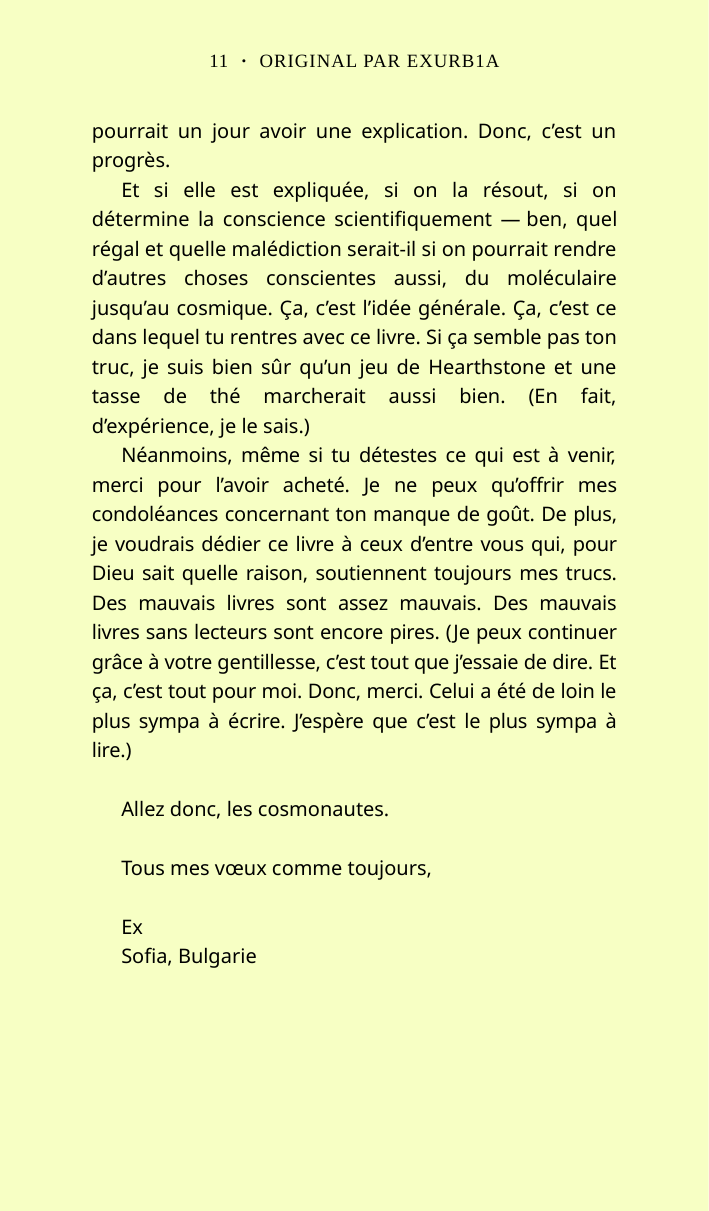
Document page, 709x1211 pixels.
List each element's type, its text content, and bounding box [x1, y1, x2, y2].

text pourrait un jour avoir une explication. Donc, c’est un progrès. [92, 115, 617, 174]
text Et si elle est expliquée, si on la résout, si on détermine la conscience scientifiquement — ben, quel régal et quelle malédiction serait-il si on pourrait rendre d’autres choses conscientes aussi, du moléculaire jusqu’au cosmique. Ça, c’est l’idée générale. Ça, c’est ce dans lequel tu rentres avec ce livre. Si ça semble pas ton truc, je suis bien sûr qu’un jeu de Hearthstone et une tasse de thé marcherait aussi bien. (En fait, d’expérience, je le sais.) [92, 174, 617, 439]
text Sofia, Bulgarie [92, 940, 617, 970]
text Allez donc, les cosmonautes. [92, 793, 617, 822]
text Tous mes vœux comme toujours, [92, 852, 617, 881]
text Néanmoins, même si tu détestes ce qui est à venir, merci pour l’avoir acheté. Je ne peux qu’offrir mes condoléances concernant ton manque de goût. De plus, je voudrais dédier ce livre à ceux d’entre vous qui, pour Dieu sait quelle raison, soutiennent toujours mes trucs. Des mauvais livres sont assez mauvais. Des mauvais livres sans lecteurs sont encore pires. (Je peux continuer grâce à votre gentillesse, c’est tout que j’essaie de dire. Et ça, c’est tout pour moi. Donc, merci. Celui a été de loin le plus sympa à écrire. J’espère que c’est le plus sympa à lire.) [92, 439, 617, 763]
text Ex [92, 911, 617, 940]
